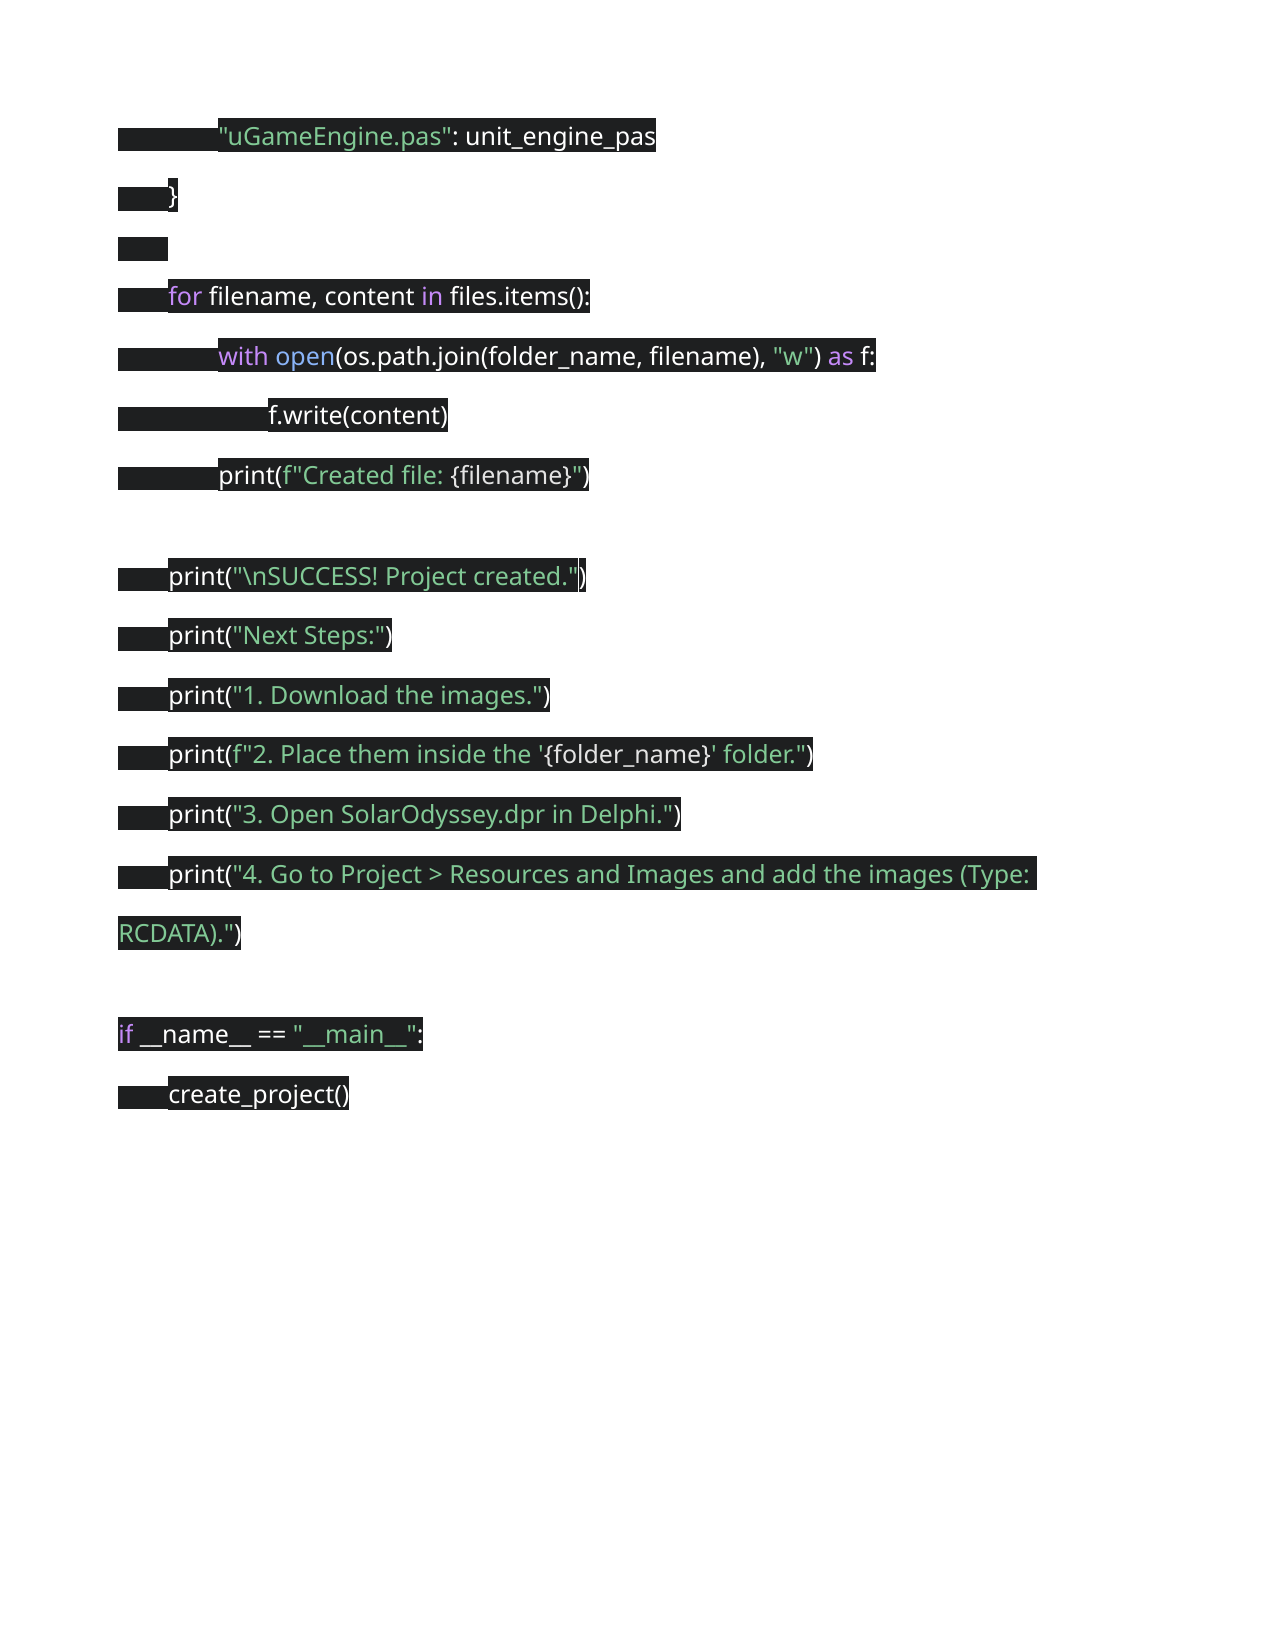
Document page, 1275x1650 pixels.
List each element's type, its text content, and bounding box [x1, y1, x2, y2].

text print("1. Download the images.") [118, 677, 1157, 712]
text "uGameEngine.pas": unit_engine_pas [118, 118, 1157, 152]
text if __name__ == "__main__": [118, 1017, 1157, 1051]
text print(f"2. Place them inside the '{folder_name}' folder.") [118, 737, 1157, 771]
text print("3. Open SolarOdyssey.dpr in Delphi.") [118, 797, 1157, 831]
text create_project() [118, 1076, 1157, 1110]
text for filename, content in files.items(): [118, 279, 1157, 313]
text f.write(content) [118, 398, 1157, 432]
text print("Next Steps:") [118, 618, 1157, 652]
text with open(os.path.join(folder_name, filename), "w") as f: [118, 338, 1157, 372]
text print(f"Created file: {filename}") [118, 457, 1157, 491]
text } [118, 178, 1157, 212]
text print("\nSUCCESS! Project created.") [118, 558, 1157, 592]
text print("4. Go to Project > Resources and Images and add the images (Type: RCDATA).") [118, 856, 1157, 950]
